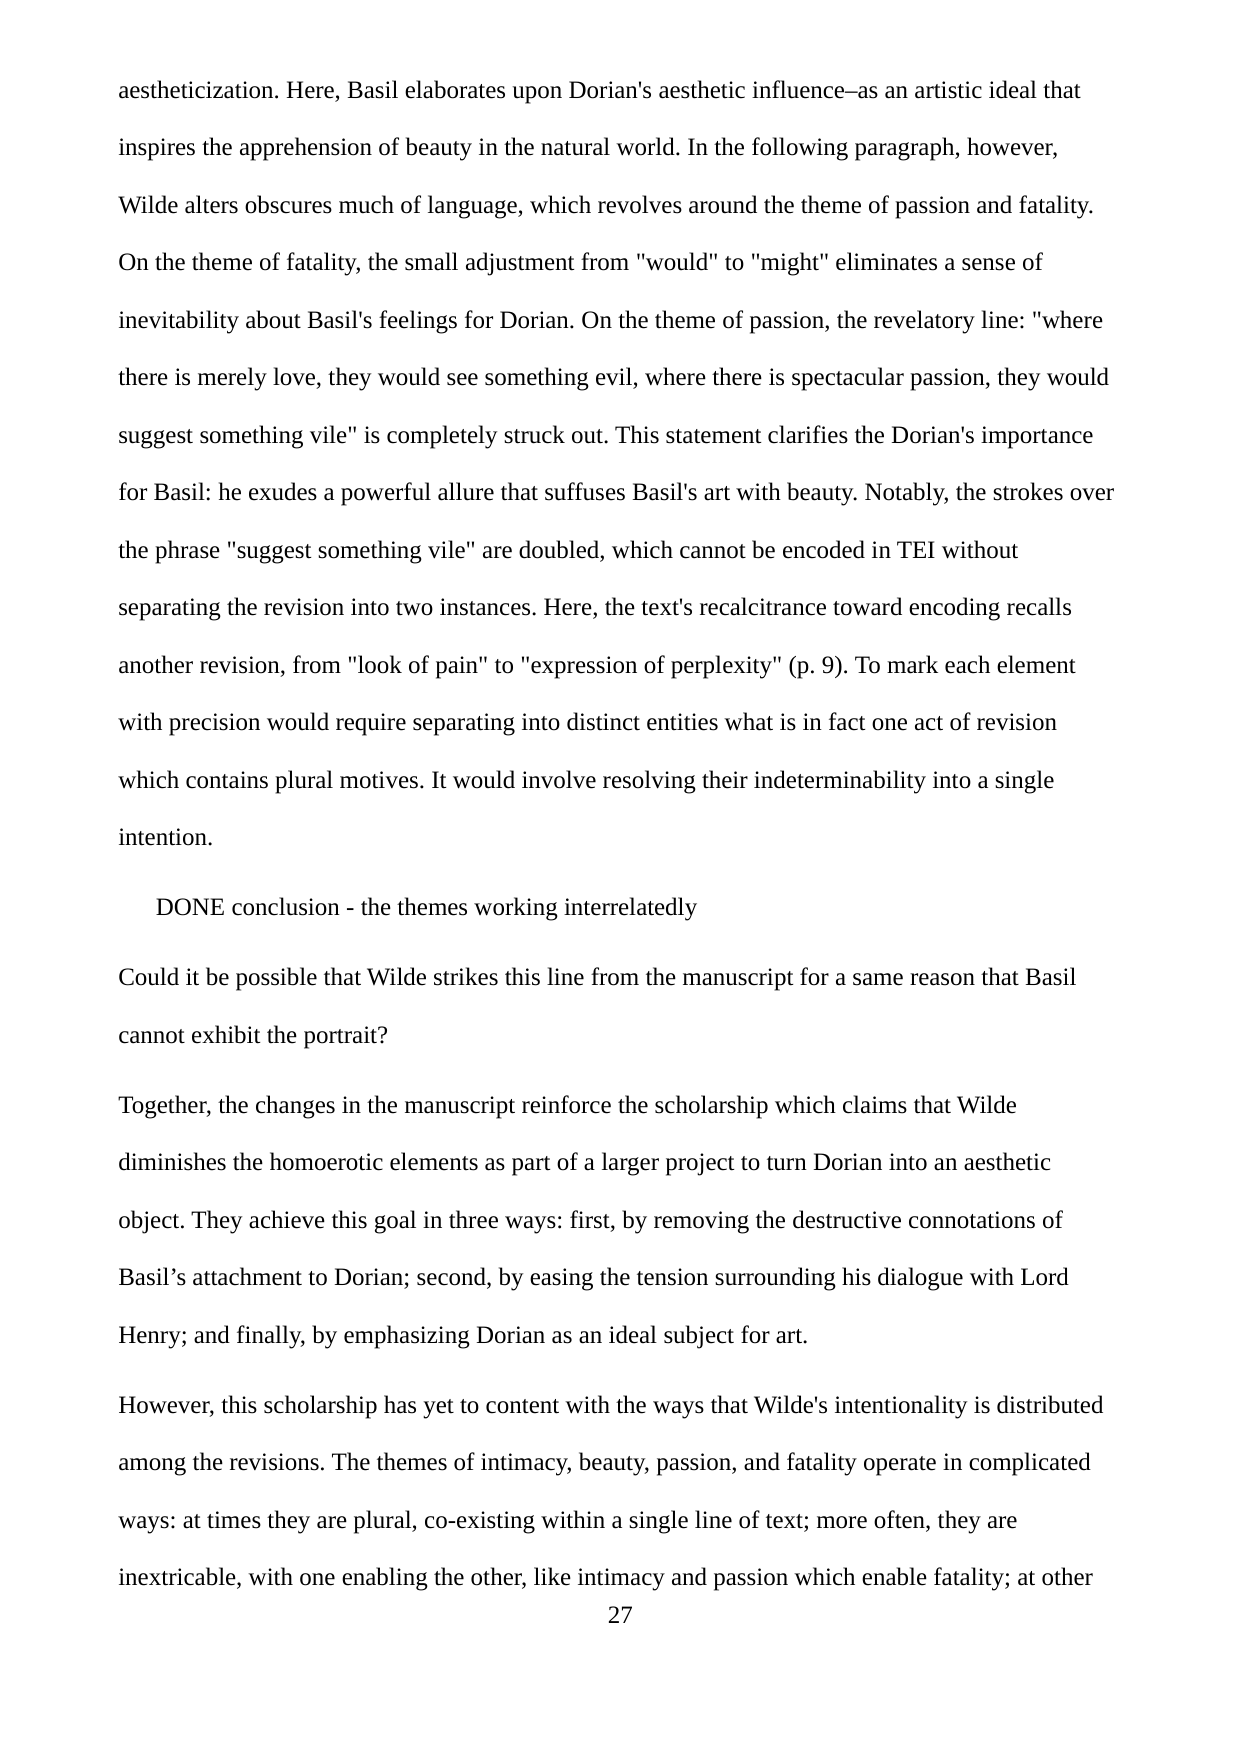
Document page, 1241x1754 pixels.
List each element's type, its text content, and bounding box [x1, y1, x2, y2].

text Together, the changes in the manuscript reinforce the scholarship which claims that Wilde diminishes the homoerotic elements as part of a larger project to turn Dorian into an aesthetic object. They achieve this goal in three ways: first, by removing the destructive connotations of Basil’s attachment to Dorian; second, by easing the tension surrounding his dialogue with Lord Henry; and finally, by emphasizing Dorian as an ideal subject for art. [118, 1090, 1122, 1349]
text However, this scholarship has yet to content with the ways that Wilde's intentionality is distributed among the revisions. The themes of intimacy, beauty, passion, and fatality operate in complicated ways: at times they are plural, co-existing within a single line of text; more often, they are inextricable, with one enabling the other, like intimacy and passion which enable fatality; at other [118, 1390, 1122, 1591]
text DONE conclusion - the themes working interrelatedly [156, 892, 1122, 921]
text Could it be possible that Wilde strikes this line from the manuscript for a same reason that Basil cannot exhibit the portrait? [118, 962, 1122, 1049]
text aestheticization. Here, Basil elaborates upon Dorian's aesthetic influence–as an artistic ideal that inspires the apprehension of beauty in the natural world. In the following paragraph, however, Wilde alters obscures much of language, which revolves around the theme of passion and fatality. On the theme of fatality, the small adjustment from "would" to "might" eliminates a sense of inevitability about Basil's feelings for Dorian. On the theme of passion, the revelatory line: "where there is merely love, they would see something evil, where there is spectacular passion, they would suggest something vile" is completely struck out. This statement clarifies the Dorian's importance for Basil: he exudes a powerful allure that suffuses Basil's art with beauty. Notably, the strokes over the phrase "suggest something vile" are doubled, which cannot be encoded in TEI without separating the revision into two instances. Here, the text's recalcitrance toward encoding recalls another revision, from "look of pain" to "expression of perplexity" (p. 9). To mark each element with precision would require separating into distinct entities what is in fact one act of revision which contains plural motives. It would involve resolving their indeterminability into a single intention. [118, 75, 1122, 851]
